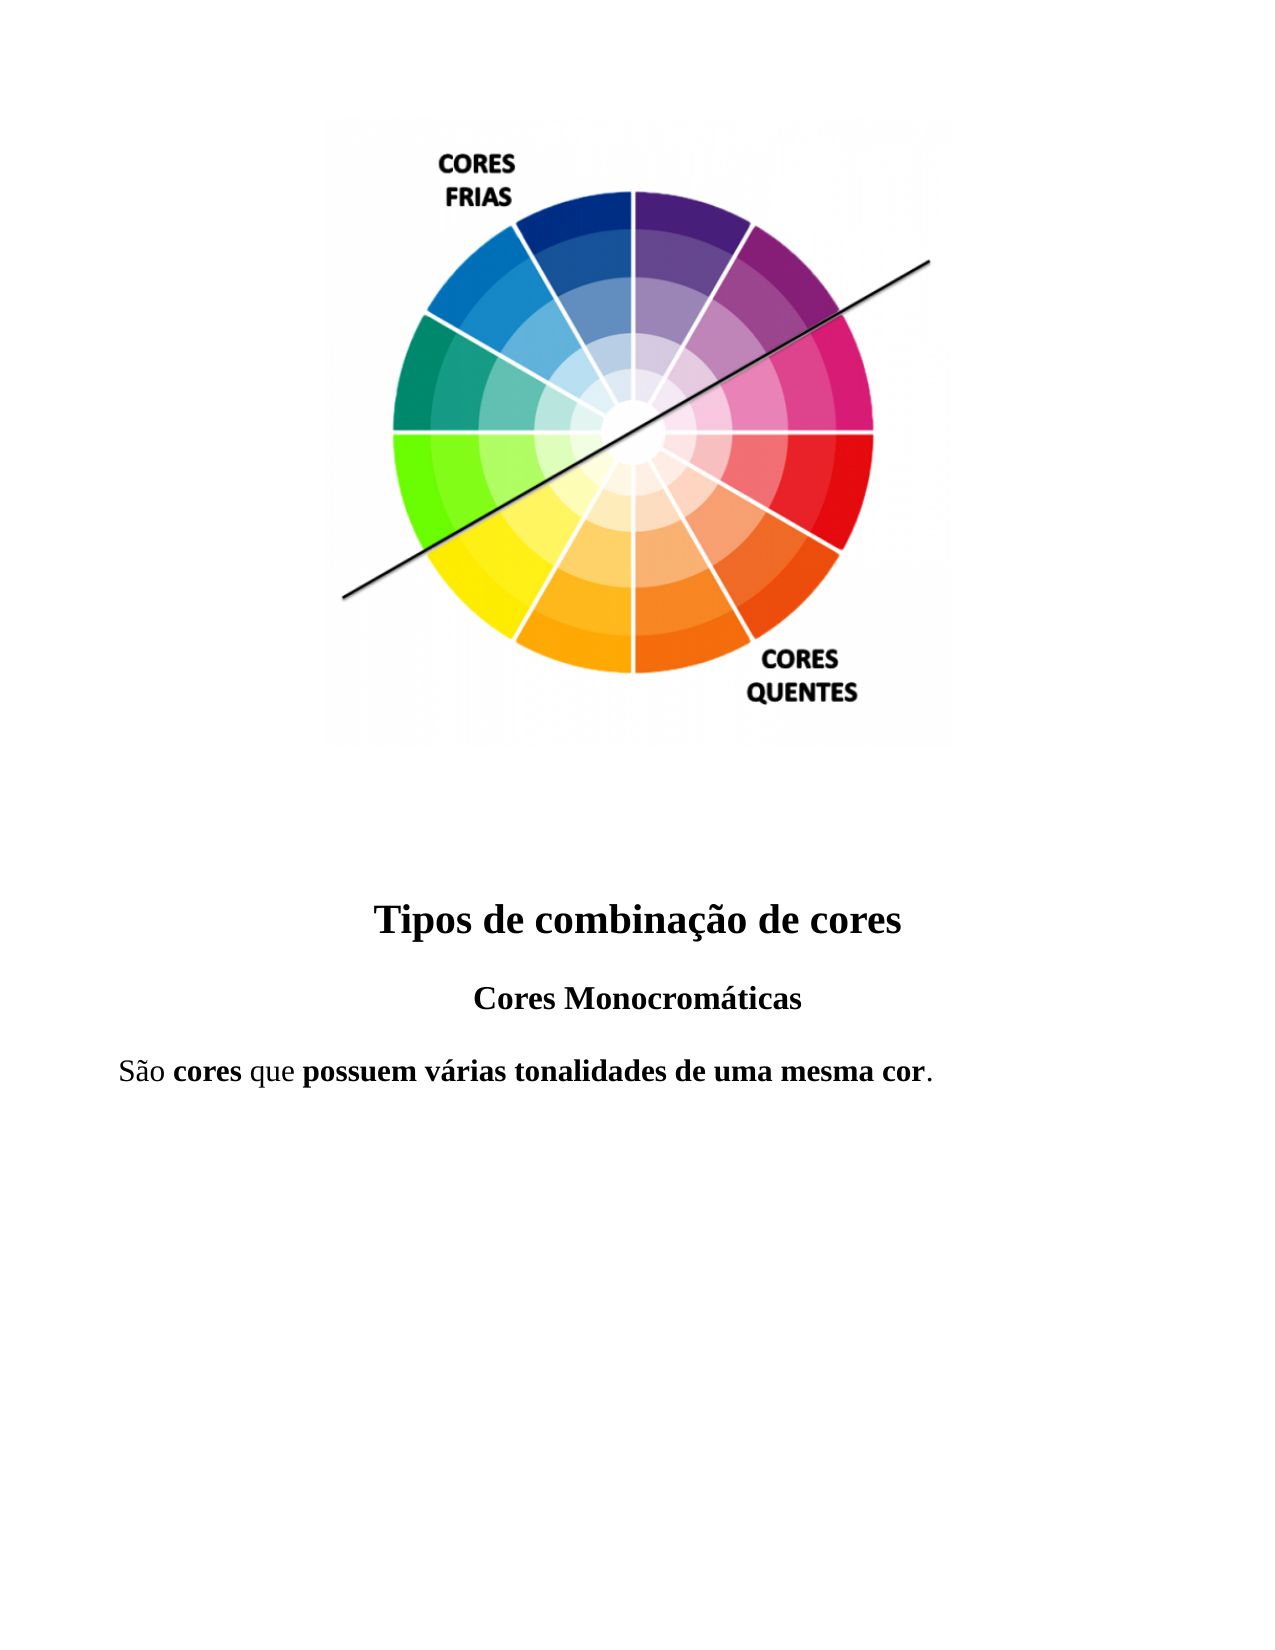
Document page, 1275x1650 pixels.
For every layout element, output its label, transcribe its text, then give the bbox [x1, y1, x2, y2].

text São cores que possuem várias tonalidades de uma mesma cor. [118, 1052, 1157, 1088]
text Tipos de combinação de cores [118, 894, 1157, 942]
picture [323, 118, 952, 747]
text Cores Monocromáticas [118, 978, 1157, 1017]
